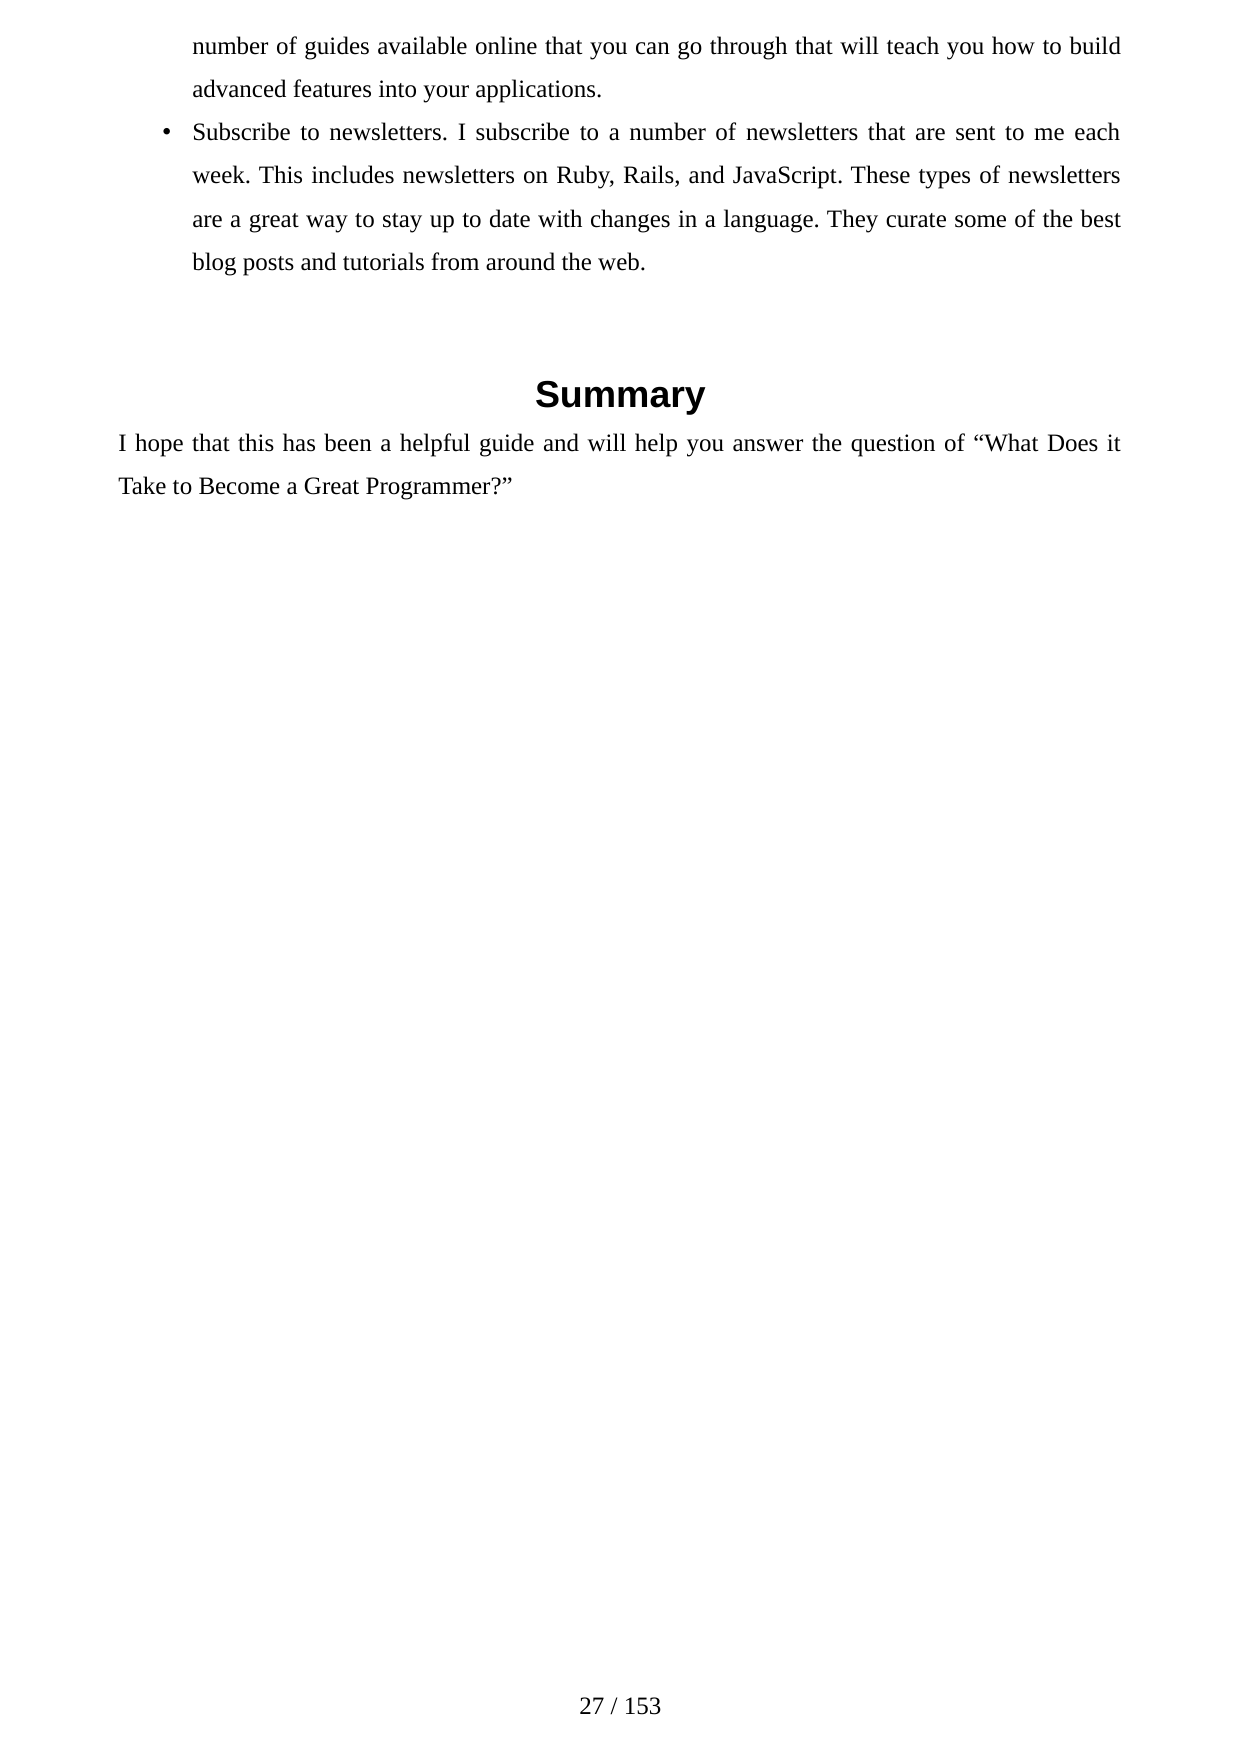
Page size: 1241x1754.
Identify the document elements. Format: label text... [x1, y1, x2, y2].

text I hope that this has been a helpful guide and will help you answer the question of “What Does it Take to Become a Great Programmer?” [118, 428, 1122, 500]
subtitle Summary [118, 373, 1122, 416]
list Subscribe to newsletters. I subscribe to a number of newsletters that are sent to me each week. This includes newsletters on Ruby, Rails, and JavaScript. These types of newsletters are a great way to stay up to date with changes in a language. They curate some of the best blog posts and tutorials from around the web. [162, 117, 1122, 276]
list number of guides available online that you can go through that will teach you how to build advanced features into your applications. [162, 31, 1122, 103]
